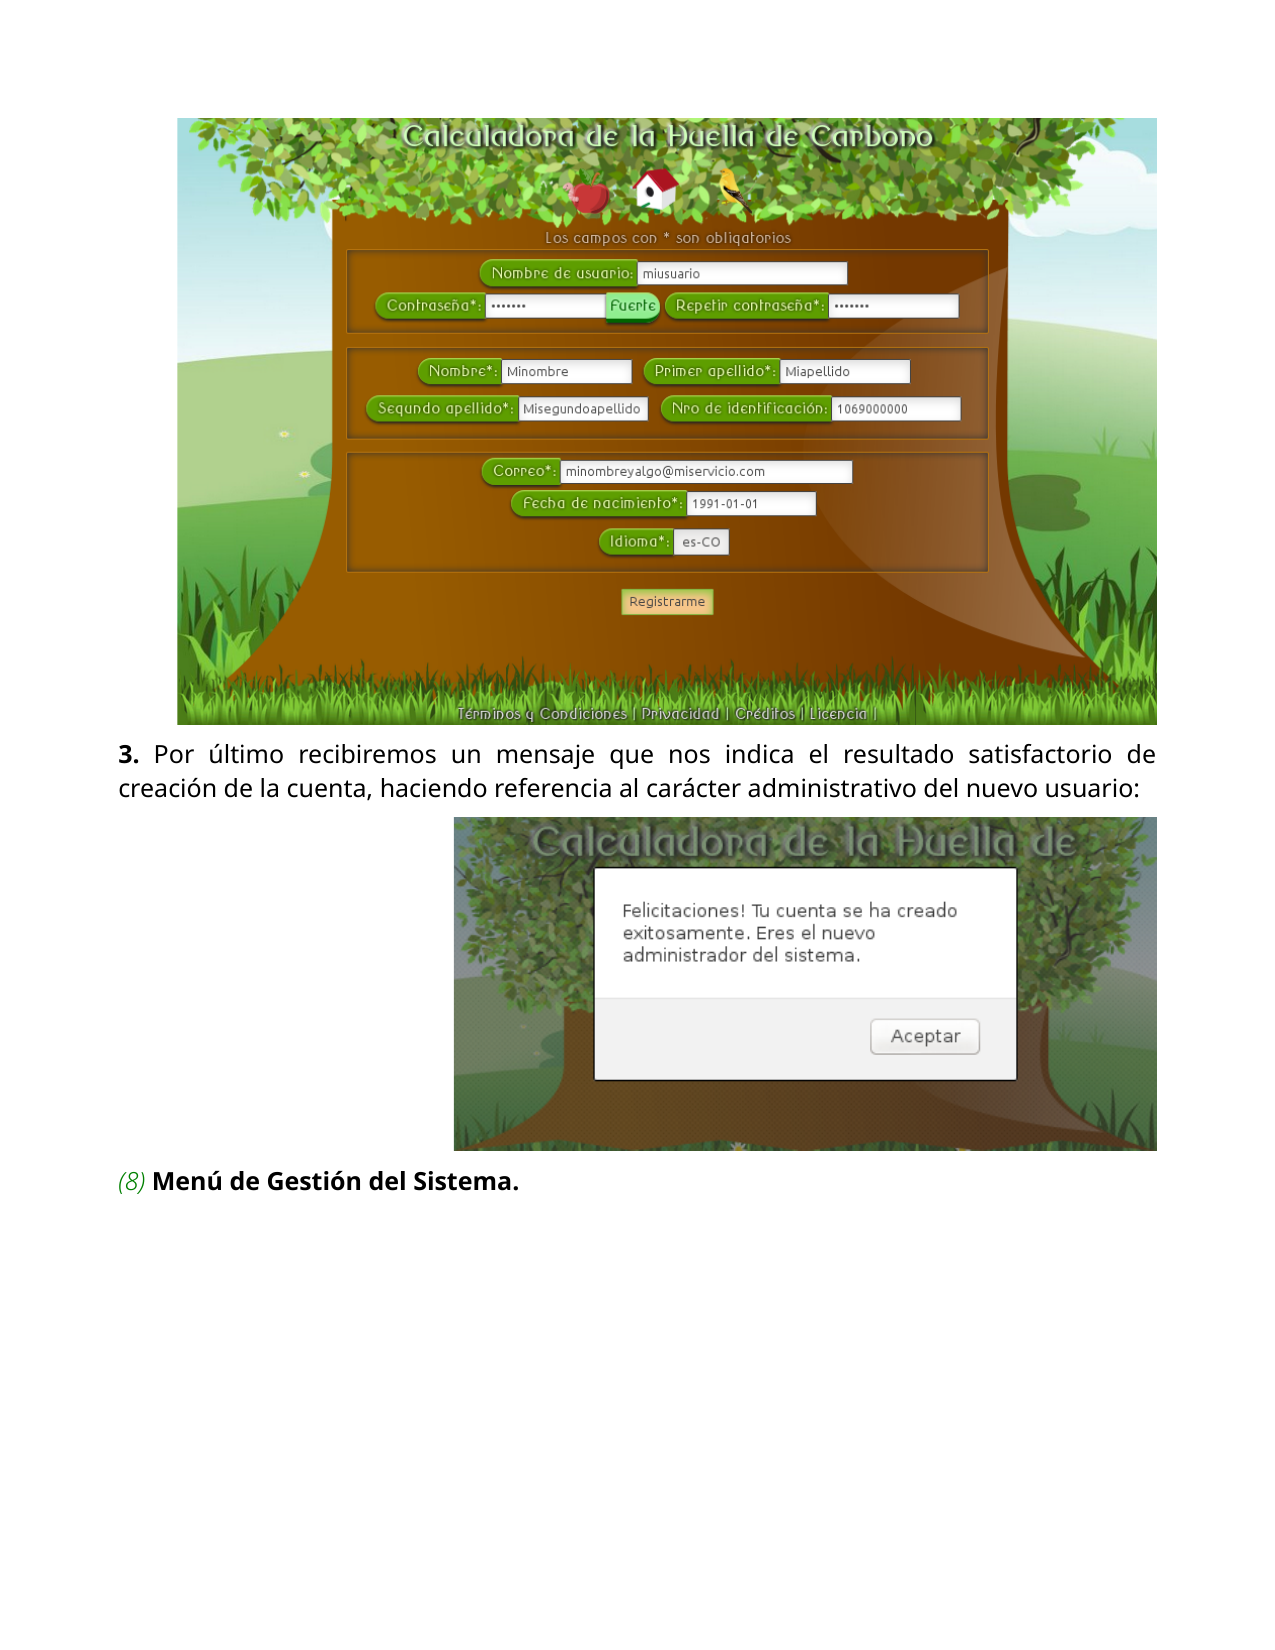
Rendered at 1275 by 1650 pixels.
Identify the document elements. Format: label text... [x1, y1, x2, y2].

picture [453, 817, 1157, 1151]
picture [177, 118, 1157, 725]
subtitle (8) Menú de Gestión del Sistema. [118, 1163, 1157, 1197]
text 3. Por último recibiremos un mensaje que nos indica el resultado satisfactorio de creación de la cuenta, haciendo referencia al carácter administrativo del nuevo usuario: [118, 737, 1157, 805]
